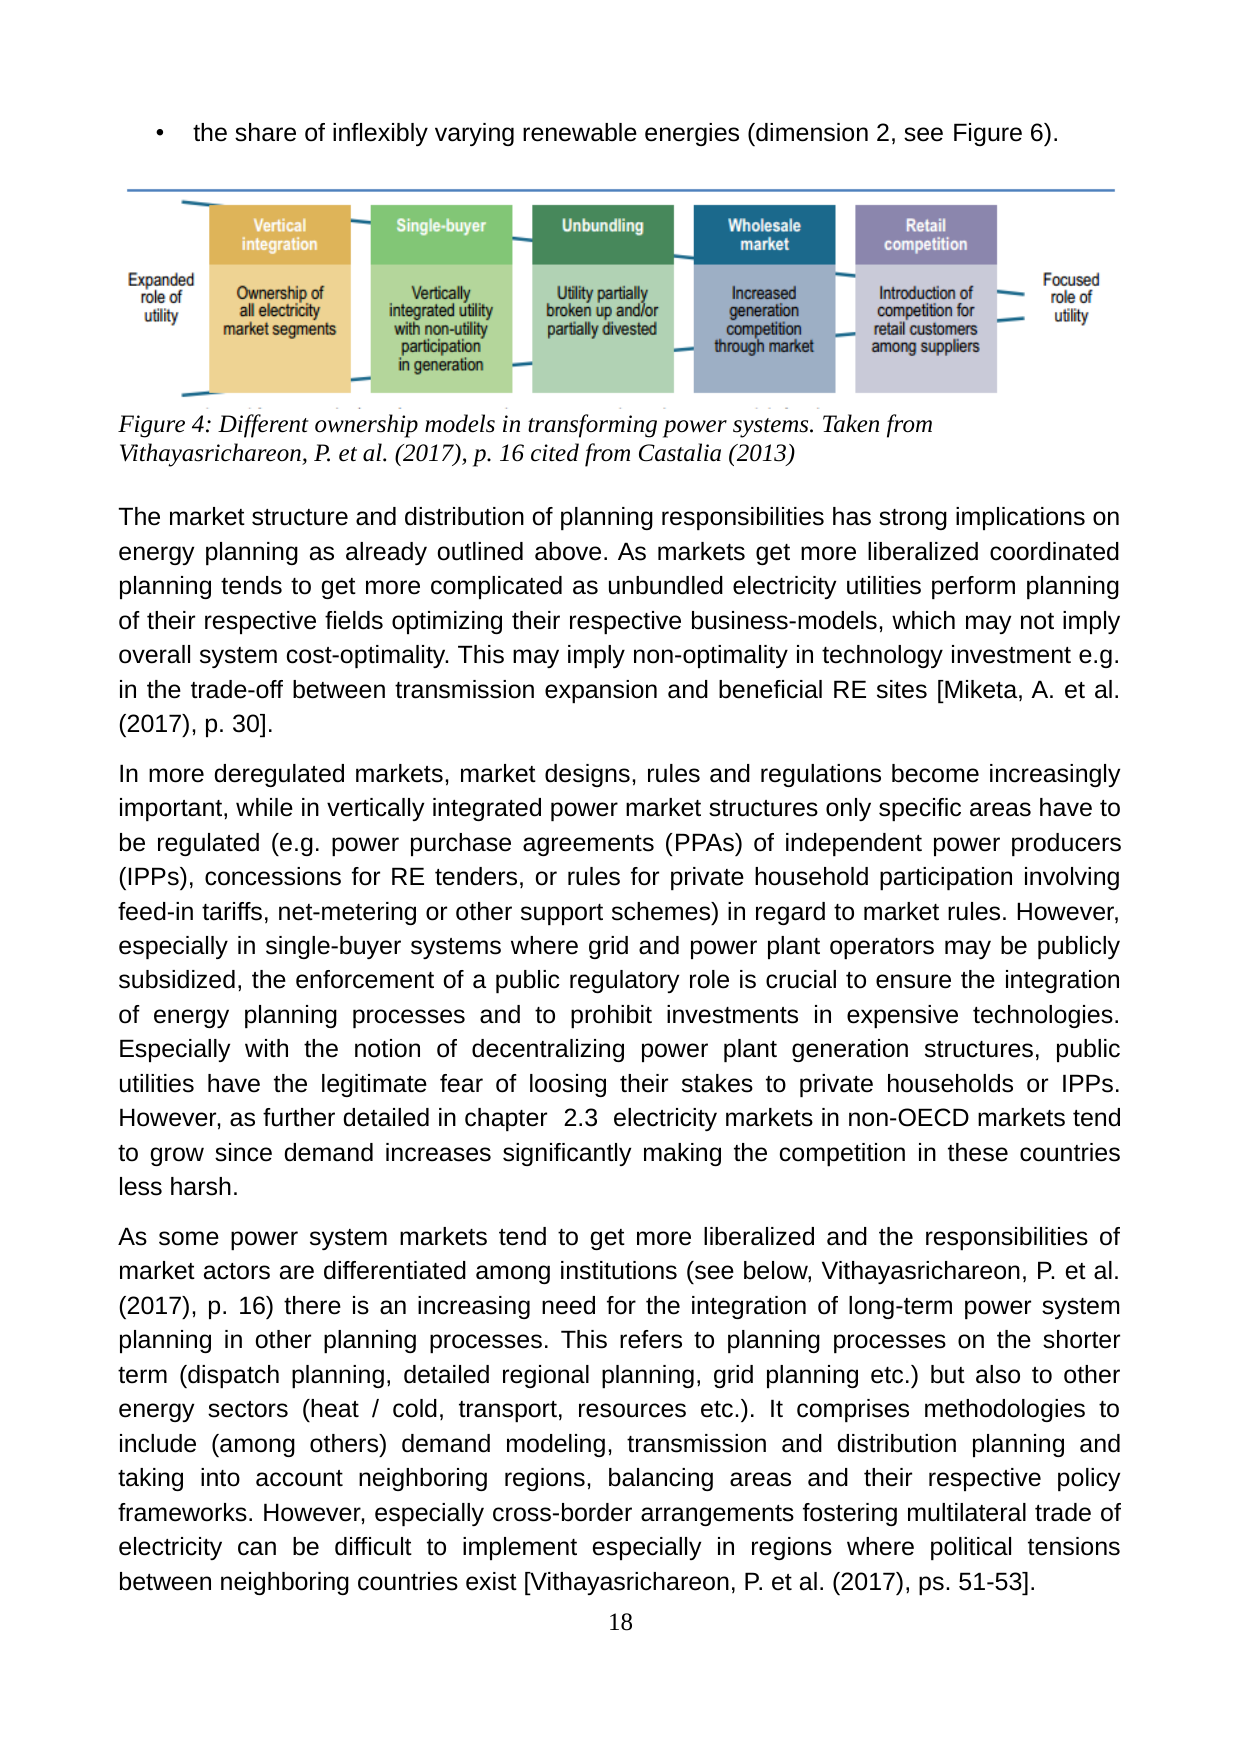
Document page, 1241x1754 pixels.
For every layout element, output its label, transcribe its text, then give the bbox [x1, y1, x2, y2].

list the share of inflexibly varying renewable energies (dimension 2, see Figure 6). [156, 118, 1122, 147]
text As some power system markets tend to get more liberalized and the responsibilities of market actors are differentiated among institutions (see below, Vithayasrichareon, P. et al. (2017), p. 16) there is an increasing need for the integration of long-term power system planning in other planning processes. This refers to planning processes on the shorter term (dispatch planning, detailed regional planning, grid planning etc.) but also to other energy sectors (heat / cold, transport, resources etc.). It comprises methodologies to include (among others) demand modeling, transmission and distribution planning and taking into account neighboring regions, balancing areas and their respective policy frameworks. However, especially cross-border arrangements fostering multilateral trade of electricity can be difficult to implement especially in regions where political tensions between neighboring countries exist [Vithayasrichareon, P. et al. (2017), ps. 51-53]. [118, 1222, 1122, 1595]
text Figure 4: Different ownership models in transforming power systems. Taken from Vithayasrichareon, P. et al. (2017), p. 16 cited from Castalia (2013) [118, 409, 1122, 466]
text In more deregulated markets, market designs, rules and regulations become increasingly important, while in vertically integrated power market structures only specific areas have to be regulated (e.g. power purchase agreements (PPAs) of independent power producers (IPPs), concessions for RE tenders, or rules for private household participation involving feed-in tariffs, net-metering or other support schemes) in regard to market rules. However, especially in single-buyer systems where grid and power plant operators may be publicly subsidized, the enforcement of a public regulatory role is crucial to ensure the integration of energy planning processes and to prohibit investments in expensive technologies. Especially with the notion of decentralizing power plant generation structures, public utilities have the legitimate fear of loosing their stakes to private households or IPPs. However, as further detailed in chapter 2.3 electricity markets in non-OECD markets tend to grow since demand increases significantly making the competition in these countries less harsh. [118, 758, 1122, 1201]
text [118, 168, 1122, 180]
text The market structure and distribution of planning responsibilities has strong implications on energy planning as already outlined above. As markets get more liberalized coordinated planning tends to get more complicated as unbundled electricity utilities perform planning of their respective fields optimizing their respective business-models, which may not imply overall system cost-optimality. This may imply non-optimality in technology investment e.g. in the trade-off between transmission expansion and beneficial RE sites [Miketa, A. et al. (2017), p. 30]. [118, 466, 1122, 738]
picture [118, 180, 1123, 409]
